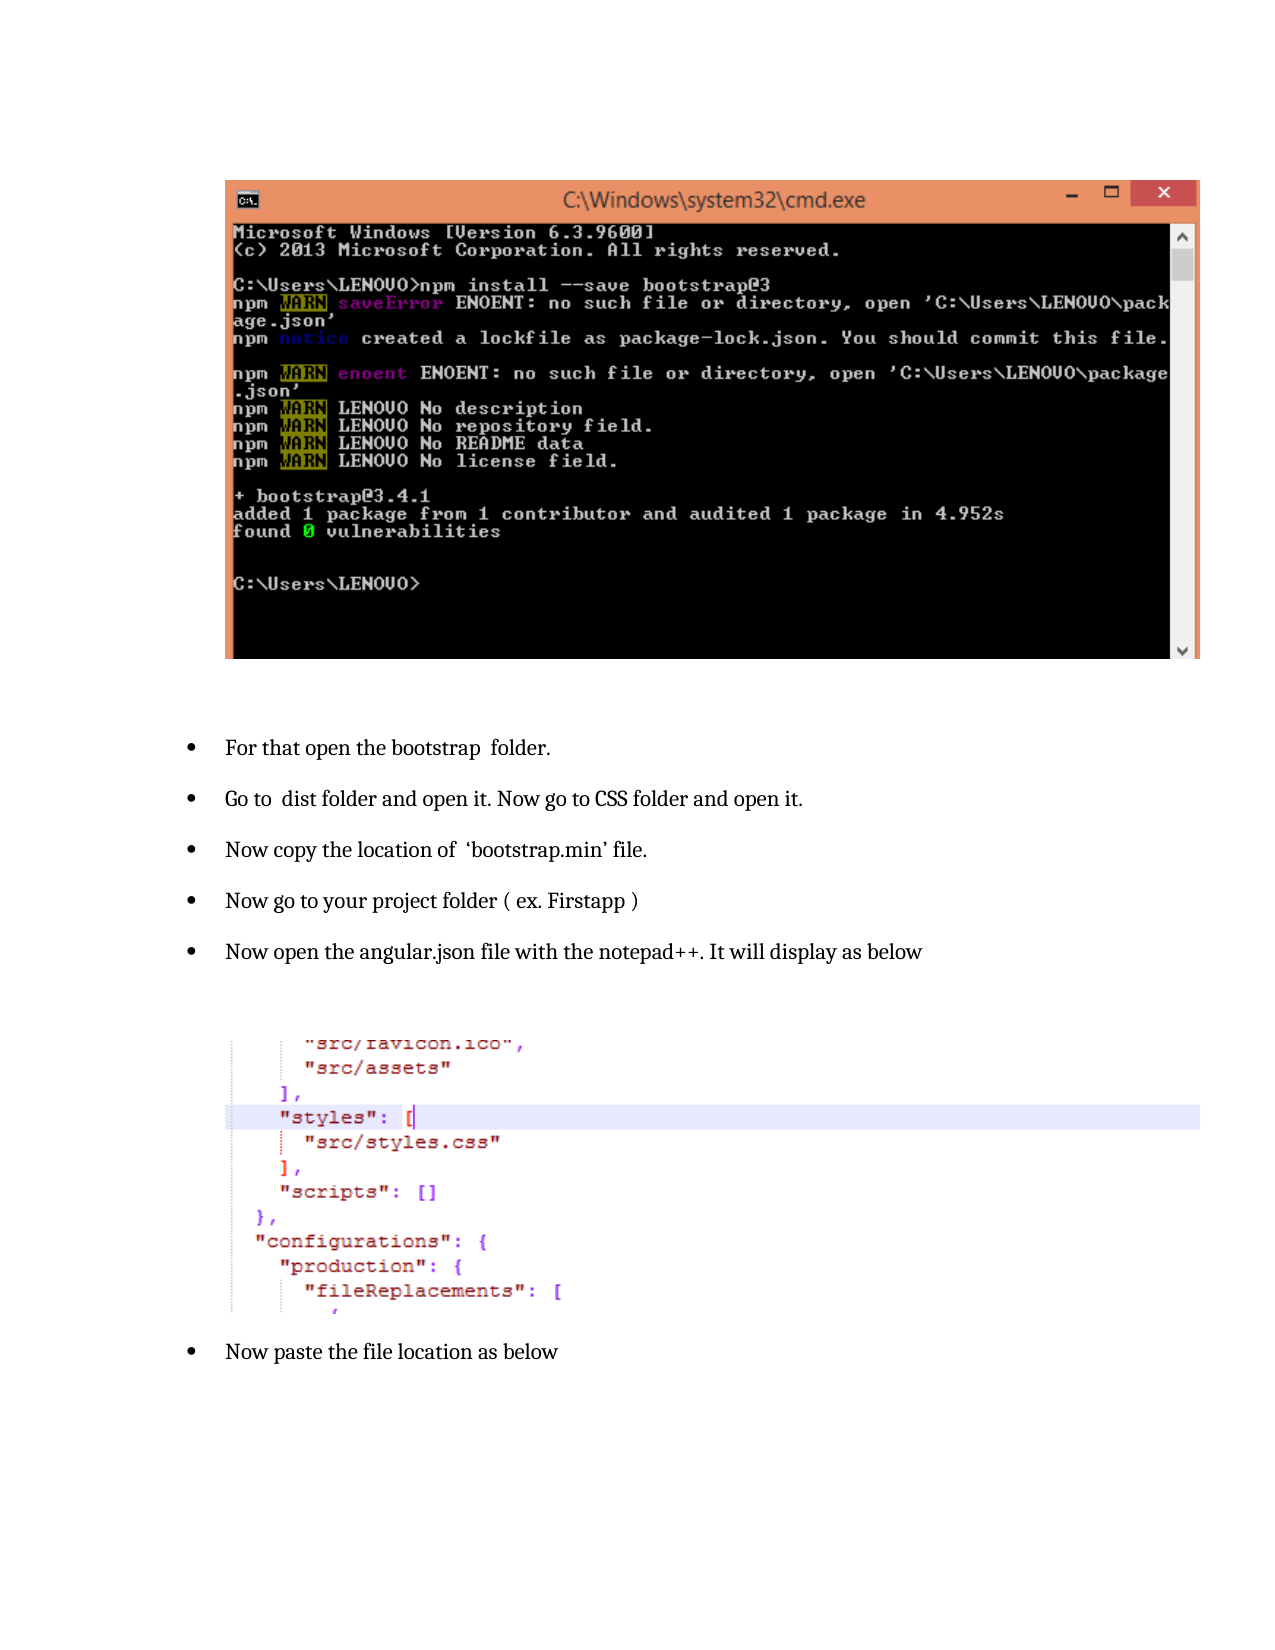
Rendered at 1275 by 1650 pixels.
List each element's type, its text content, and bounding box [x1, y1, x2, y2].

list Go to dist folder and open it. Now go to CSS folder and open it. [187, 786, 1125, 812]
picture [225, 1040, 1200, 1314]
list Now paste the file location as below [187, 1339, 1125, 1365]
list Now copy the location of ‘bootstrap.min’ file. [187, 837, 1125, 863]
list Now open the angular.json file with the notepad++. It will display as below [187, 939, 1125, 965]
picture [225, 180, 1200, 659]
list Now go to your project folder ( ex. Firstapp ) [187, 888, 1125, 914]
list For that open the bootstrap folder. [187, 734, 1125, 761]
